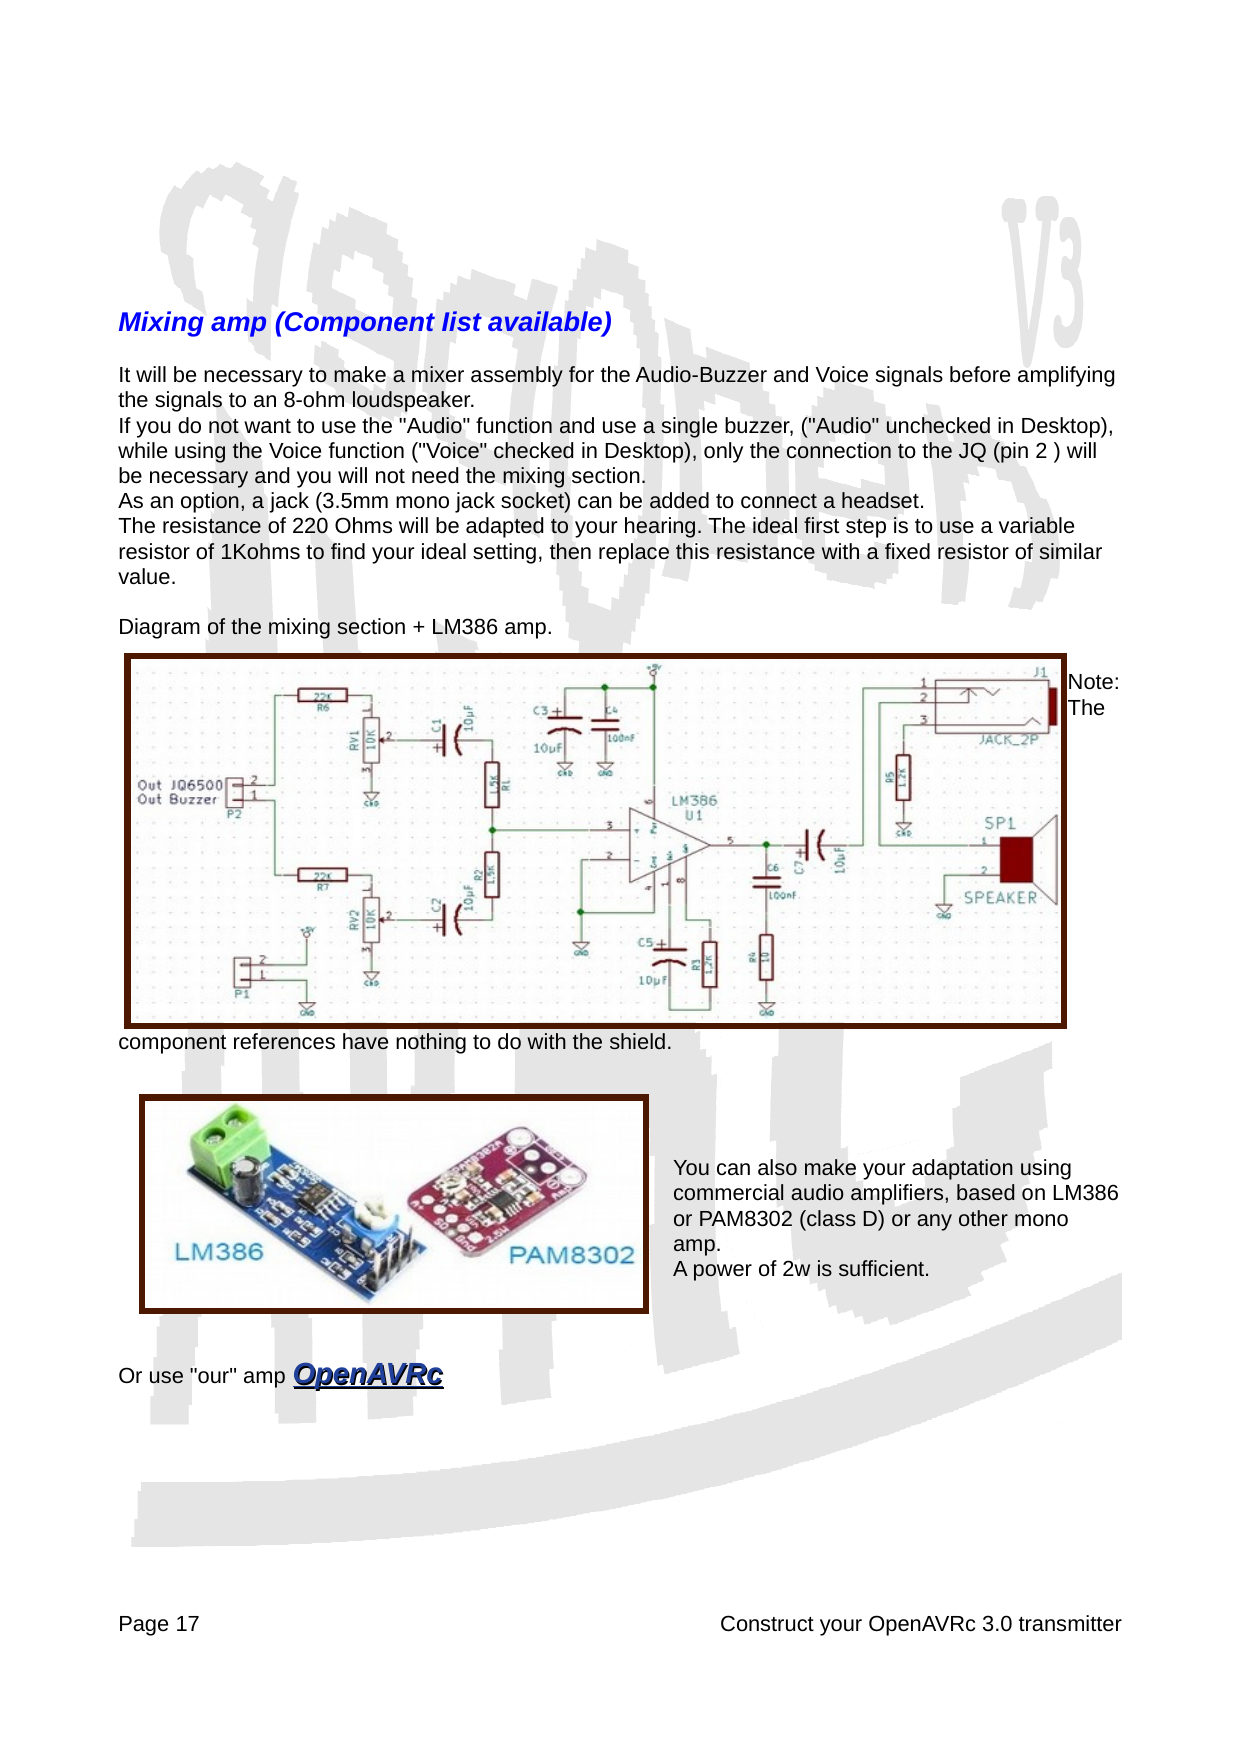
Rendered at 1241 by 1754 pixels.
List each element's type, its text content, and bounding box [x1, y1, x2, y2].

text A power of 2w is sufficient. [649, 1256, 1122, 1281]
text Diagram of the mixing section + LM386 amp. [118, 614, 1122, 639]
text It will be necessary to make a mixer assembly for the Audio-Buzzer and Voice signals before amplifying the signals to an 8-ohm loudspeaker. [118, 362, 1122, 412]
text Or use "our" amp OpenAVRc [118, 1357, 1122, 1390]
text Note: The component references have nothing to do with the shield. [118, 669, 1122, 1054]
text As an option, a jack (3.5mm mono jack socket) can be added to connect a headset. [118, 488, 1122, 513]
picture [132, 660, 1060, 1022]
text The resistance of 220 Ohms will be adapted to your hearing. The ideal first step is to use a variable resistor of 1Kohms to find your ideal setting, then replace this resistance with a fixed resistor of similar value. [118, 513, 1122, 589]
picture [145, 1101, 643, 1308]
text You can also make your adaptation using commercial audio amplifiers, based on LM386 or PAM8302 (class D) or any other mono amp. [649, 1155, 1122, 1256]
text Mixing amp (Component Iist available) [118, 306, 1122, 337]
text If you do not want to use the "Audio" function and use a single buzzer, ("Audio" unchecked in Desktop), while using the Voice function ("Voice" checked in Desktop), only the connection to the JQ (pin 2 ) will be necessary and you will not need the mixing section. [118, 412, 1122, 488]
